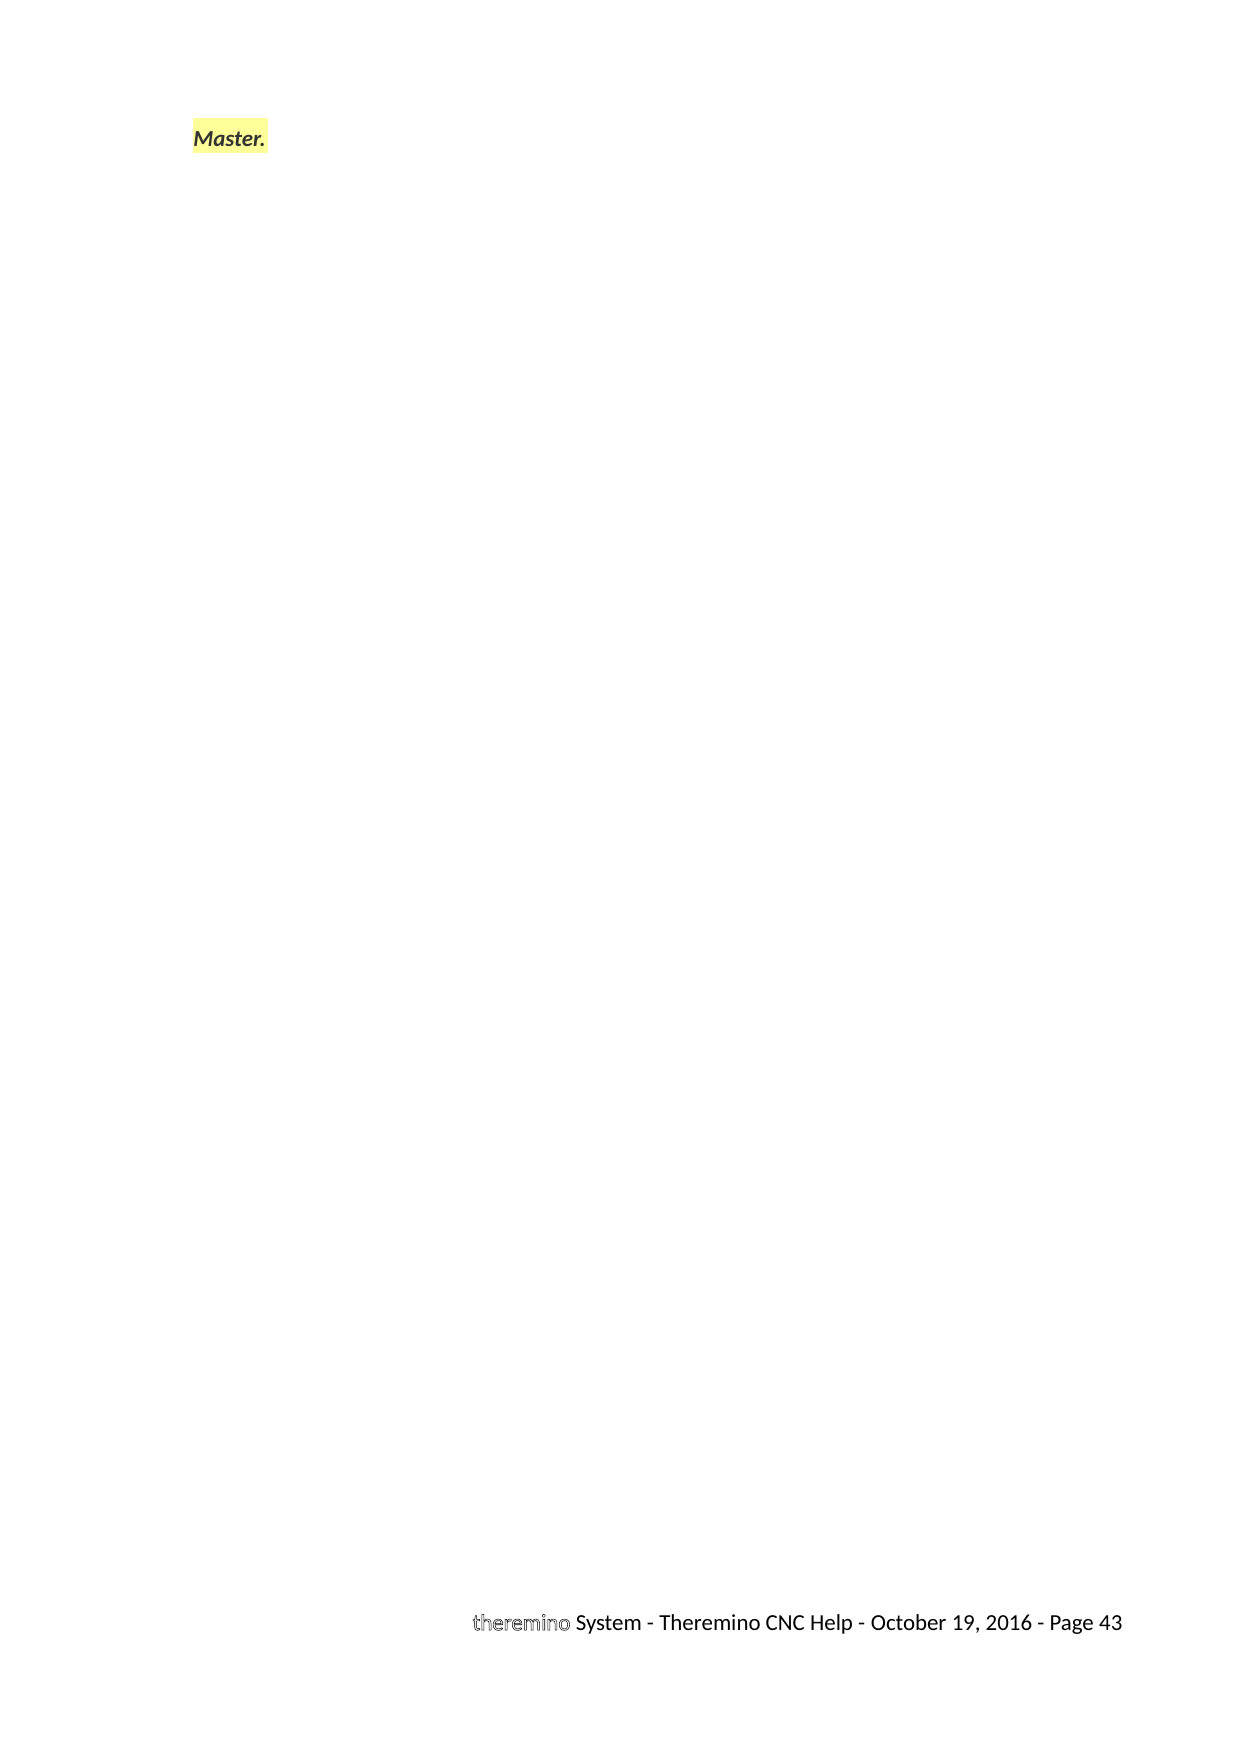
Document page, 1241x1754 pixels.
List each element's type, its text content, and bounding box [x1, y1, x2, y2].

list Master. [156, 118, 1122, 153]
